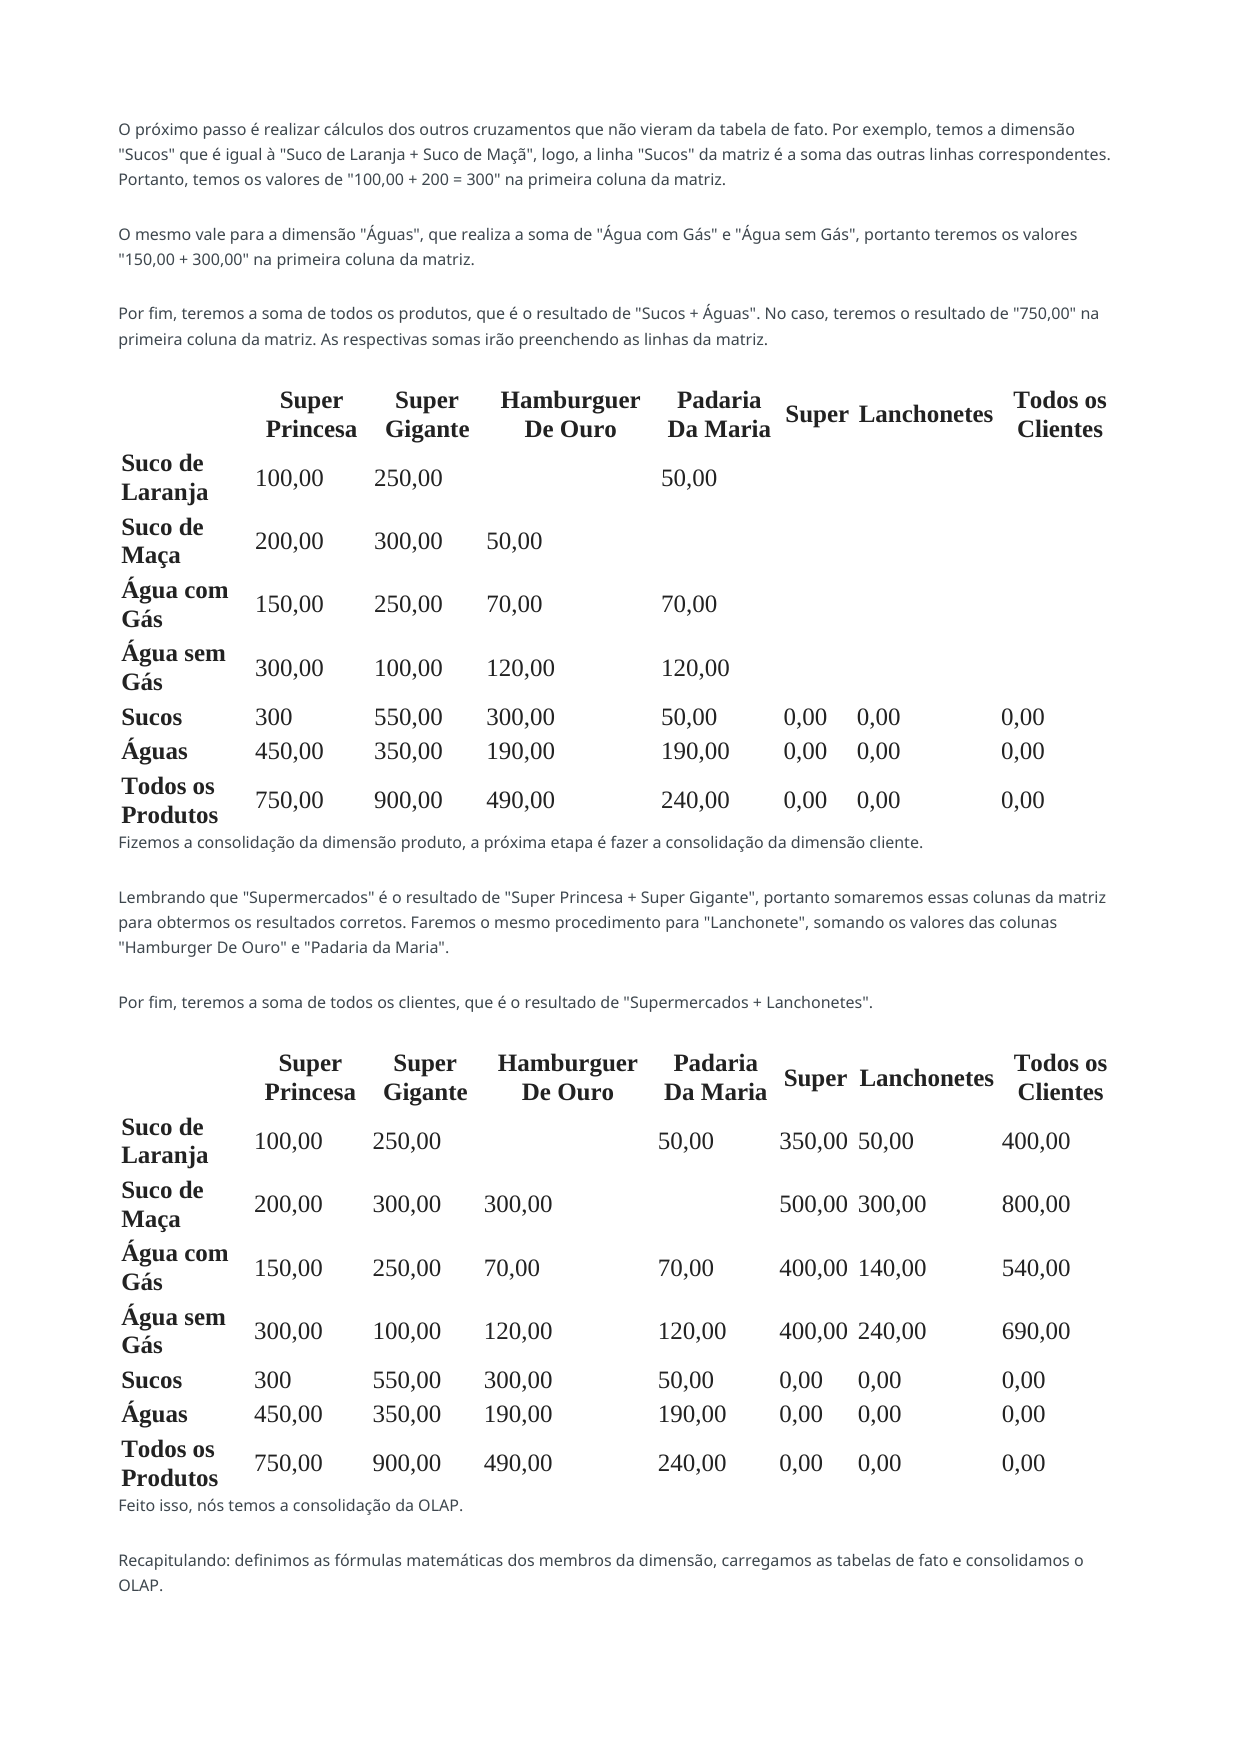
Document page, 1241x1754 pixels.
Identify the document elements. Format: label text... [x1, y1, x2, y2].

text Lembrando que "Supermercados" é o resultado de "Super Princesa + Super Gigante", portanto somaremos essas colunas da matriz para obtermos os resultados corretos. Faremos o mesmo procedimento para "Lanchonete", somando os valores das colunas "Hamburger De Ouro" e "Padaria da Maria". [118, 886, 1122, 958]
table_cell 0,00 [854, 699, 998, 733]
table_cell Sucos [118, 699, 252, 733]
table_header Super Princesa [252, 382, 371, 446]
table_cell 70,00 [658, 572, 780, 636]
table_header Super Gigante [371, 382, 483, 446]
table_cell 300 [252, 699, 371, 733]
table_cell 190,00 [658, 734, 780, 768]
table_cell Água com Gás [118, 1235, 251, 1299]
table_cell 120,00 [655, 1299, 776, 1362]
table_cell 490,00 [483, 768, 658, 831]
text Fizemos a consolidação da dimensão produto, a próxima etapa é fazer a consolidação da dimensão cliente. [118, 831, 1122, 853]
table_cell [780, 446, 854, 509]
table_cell 300,00 [481, 1172, 655, 1235]
table_header Padaria Da Maria [655, 1045, 776, 1109]
table_cell 350,00 [369, 1397, 481, 1431]
table_cell 690,00 [999, 1299, 1122, 1362]
table_header Super [780, 382, 854, 446]
table_cell 300,00 [369, 1172, 481, 1235]
table_cell 400,00 [776, 1235, 855, 1299]
table_cell 50,00 [658, 446, 780, 509]
table_cell Águas [118, 1397, 251, 1431]
table_cell 120,00 [481, 1299, 655, 1362]
table_cell 50,00 [483, 509, 658, 572]
text Por fim, teremos a soma de todos os produtos, que é o resultado de "Sucos + Águas". No caso, teremos o resultado de "750,00" na primeira coluna da matriz. As respectivas somas irão preenchendo as linhas da matriz. [118, 303, 1122, 349]
table_cell 240,00 [658, 768, 780, 831]
table_cell 0,00 [855, 1362, 999, 1397]
table_cell 0,00 [854, 768, 998, 831]
table_cell 350,00 [776, 1109, 855, 1172]
table_cell 0,00 [999, 1362, 1122, 1397]
table_cell Sucos [118, 1362, 251, 1397]
table_cell [998, 636, 1122, 699]
table_cell 350,00 [371, 734, 483, 768]
table_cell [854, 446, 998, 509]
table_cell 750,00 [252, 768, 371, 831]
table_cell 0,00 [854, 734, 998, 768]
table_cell [655, 1172, 776, 1235]
text O mesmo vale para a dimensão "Águas", que realiza a soma de "Água com Gás" e "Água sem Gás", portanto teremos os valores "150,00 + 300,00" na primeira coluna da matriz. [118, 223, 1122, 270]
table_cell 100,00 [369, 1299, 481, 1362]
table_cell 190,00 [481, 1397, 655, 1431]
table_header Todos os Clientes [999, 1045, 1122, 1109]
table_cell 0,00 [998, 768, 1122, 831]
text O próximo passo é realizar cálculos dos outros cruzamentos que não vieram da tabela de fato. Por exemplo, temos a dimensão "Sucos" que é igual à "Suco de Laranja + Suco de Maçã", logo, a linha "Sucos" da matriz é a soma das outras linhas correspondentes. Portanto, temos os valores de "100,00 + 200 = 300" na primeira coluna da matriz. [118, 118, 1122, 190]
table_cell 0,00 [780, 768, 854, 831]
table_cell 0,00 [998, 699, 1122, 733]
table_cell 800,00 [999, 1172, 1122, 1235]
table_cell 0,00 [776, 1397, 855, 1431]
table_cell 70,00 [483, 572, 658, 636]
table_cell [998, 509, 1122, 572]
text Recapitulando: definimos as fórmulas matemáticas dos membros da dimensão, carregamos as tabelas de fato e consolidamos o OLAP. [118, 1549, 1122, 1596]
table_cell 300,00 [483, 699, 658, 733]
table_cell 450,00 [252, 734, 371, 768]
table_cell 300,00 [371, 509, 483, 572]
table_header [118, 382, 252, 446]
table_cell 450,00 [251, 1397, 369, 1431]
table_cell [998, 446, 1122, 509]
table_header Hamburguer De Ouro [483, 382, 658, 446]
table_cell 900,00 [369, 1431, 481, 1494]
table_cell Água com Gás [118, 572, 252, 636]
table_cell 550,00 [369, 1362, 481, 1397]
text Por fim, teremos a soma de todos os clientes, que é o resultado de "Supermercados + Lanchonetes". [118, 991, 1122, 1013]
table_cell 0,00 [999, 1431, 1122, 1494]
table_header Super Princesa [251, 1045, 369, 1109]
table_cell 300,00 [251, 1299, 369, 1362]
table_cell 50,00 [855, 1109, 999, 1172]
table_cell 190,00 [483, 734, 658, 768]
table_cell [854, 636, 998, 699]
table_cell 120,00 [483, 636, 658, 699]
table_cell Suco de Maça [118, 1172, 251, 1235]
table_cell 200,00 [251, 1172, 369, 1235]
table_cell 150,00 [252, 572, 371, 636]
table_cell 490,00 [481, 1431, 655, 1494]
table_cell 0,00 [780, 734, 854, 768]
table_cell 240,00 [855, 1299, 999, 1362]
table_cell 400,00 [776, 1299, 855, 1362]
table_cell 0,00 [999, 1397, 1122, 1431]
table_cell Águas [118, 734, 252, 768]
table_cell 250,00 [369, 1235, 481, 1299]
table_cell 0,00 [776, 1431, 855, 1494]
table_cell 120,00 [658, 636, 780, 699]
table_cell Todos os Produtos [118, 1431, 251, 1494]
table_cell 0,00 [780, 699, 854, 733]
table_cell 0,00 [855, 1431, 999, 1494]
table_header Hamburguer De Ouro [481, 1045, 655, 1109]
table_cell Água sem Gás [118, 636, 252, 699]
table_cell 0,00 [776, 1362, 855, 1397]
table_cell Suco de Laranja [118, 1109, 251, 1172]
table_cell 140,00 [855, 1235, 999, 1299]
table_cell 750,00 [251, 1431, 369, 1494]
table_cell 50,00 [658, 699, 780, 733]
table_cell 400,00 [999, 1109, 1122, 1172]
table_cell 100,00 [371, 636, 483, 699]
table_cell 500,00 [776, 1172, 855, 1235]
table_cell 300 [251, 1362, 369, 1397]
table_cell 250,00 [371, 446, 483, 509]
table_cell Todos os Produtos [118, 768, 252, 831]
table_cell Suco de Laranja [118, 446, 252, 509]
table_cell 300,00 [855, 1172, 999, 1235]
text Feito isso, nós temos a consolidação da OLAP. [118, 1494, 1122, 1516]
table_cell 100,00 [252, 446, 371, 509]
table_cell Água sem Gás [118, 1299, 251, 1362]
table_cell [483, 446, 658, 509]
table_cell [780, 509, 854, 572]
table_cell 50,00 [655, 1362, 776, 1397]
table_cell 240,00 [655, 1431, 776, 1494]
table_header Todos os Clientes [998, 382, 1122, 446]
table_header Lanchonetes [855, 1045, 999, 1109]
table_cell 70,00 [481, 1235, 655, 1299]
table_cell 50,00 [655, 1109, 776, 1172]
table_cell [658, 509, 780, 572]
table_cell 0,00 [998, 734, 1122, 768]
table_cell 200,00 [252, 509, 371, 572]
table_cell [998, 572, 1122, 636]
table_cell 150,00 [251, 1235, 369, 1299]
table_header Super [776, 1045, 855, 1109]
table_cell [780, 636, 854, 699]
table_cell 300,00 [481, 1362, 655, 1397]
table_cell 250,00 [371, 572, 483, 636]
table_header Lanchonetes [854, 382, 998, 446]
table_cell Suco de Maça [118, 509, 252, 572]
table_cell 250,00 [369, 1109, 481, 1172]
table_cell 100,00 [251, 1109, 369, 1172]
table_cell 900,00 [371, 768, 483, 831]
table_cell [854, 509, 998, 572]
table_cell 70,00 [655, 1235, 776, 1299]
table_cell [780, 572, 854, 636]
table_cell 0,00 [855, 1397, 999, 1431]
table_cell 190,00 [655, 1397, 776, 1431]
table_header Super Gigante [369, 1045, 481, 1109]
table_header Padaria Da Maria [658, 382, 780, 446]
table_cell 540,00 [999, 1235, 1122, 1299]
table_cell [481, 1109, 655, 1172]
table_cell [854, 572, 998, 636]
table_cell 550,00 [371, 699, 483, 733]
table_header [118, 1045, 251, 1109]
table_cell 300,00 [252, 636, 371, 699]
